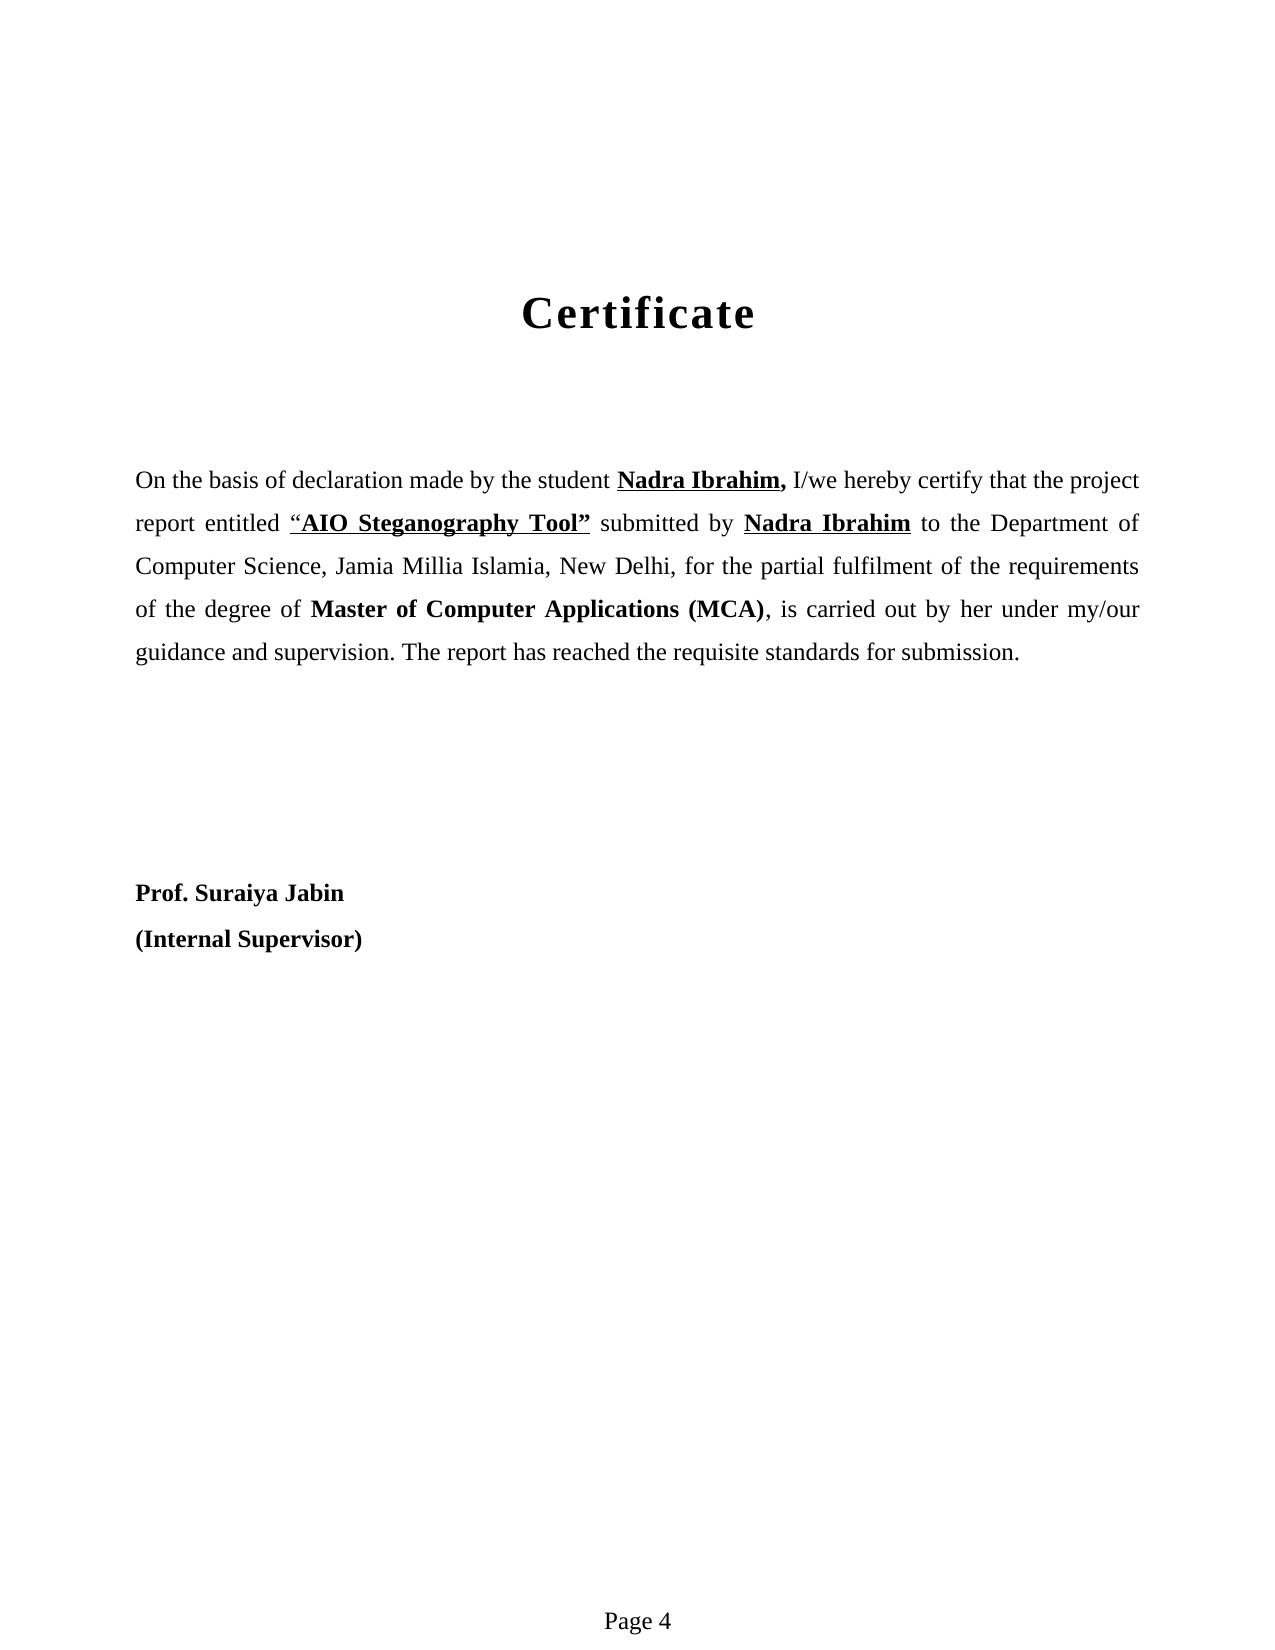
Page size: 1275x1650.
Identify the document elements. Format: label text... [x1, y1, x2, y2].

subtitle Certificate [135, 286, 1140, 339]
text Prof. Suraiya Jabin [135, 878, 1140, 907]
text On the basis of declaration made by the student Nadra Ibrahim, I/we hereby certify that the project report entitled “AIO Steganography Tool” submitted by Nadra Ibrahim to the Department of Computer Science, Jamia Millia Islamia, New Delhi, for the partial fulfilment of the requirements of the degree of Master of Computer Applications (MCA), is carried out by her under my/our guidance and supervision. The report has reached the requisite standards for submission. [135, 465, 1140, 666]
text (Internal Supervisor) [135, 924, 1140, 953]
